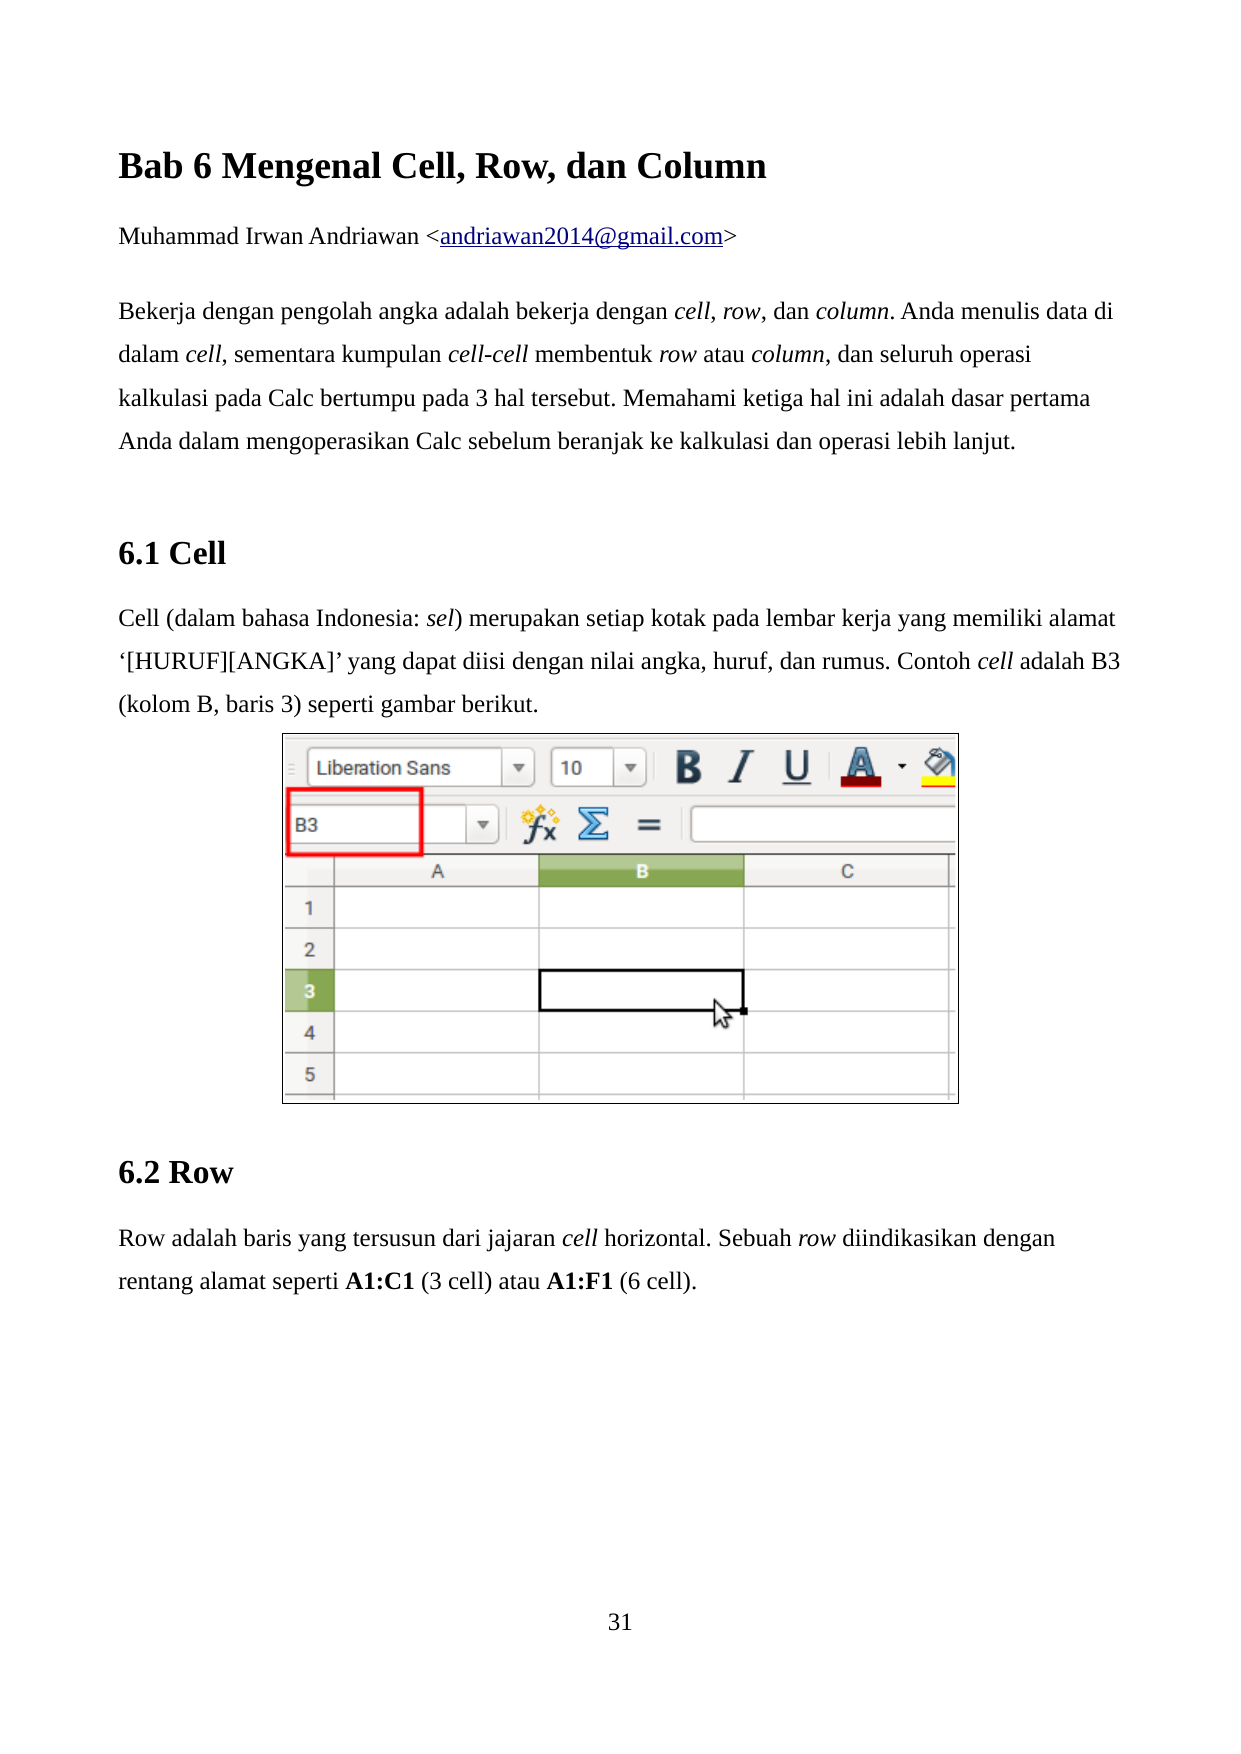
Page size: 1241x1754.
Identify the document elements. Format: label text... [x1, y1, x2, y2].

text Muhammad Irwan Andriawan <andriawan2014@gmail.com> [118, 221, 1122, 250]
subtitle Bab 6 Mengenal Cell, Row, dan Column [118, 143, 1122, 187]
subtitle 6.2 Row [118, 1153, 1122, 1191]
text Cell (dalam bahasa Indonesia: sel) merupakan setiap kotak pada lembar kerja yang memiliki alamat ‘[HURUF][ANGKA]’ yang dapat diisi dengan nilai angka, huruf, dan rumus. Contoh cell adalah B3 (kolom B, baris 3) seperti gambar berikut. [118, 603, 1122, 718]
text Bekerja dengan pengolah angka adalah bekerja dengan cell, row, dan column. Anda menulis data di dalam cell, sementara kumpulan cell-cell membentuk row atau column, dan seluruh operasi kalkulasi pada Calc bertumpu pada 3 hal tersebut. Memahami ketiga hal ini adalah dasar pertama Anda dalam mengoperasikan Calc sebelum beranjak ke kalkulasi dan operasi lebih lanjut. [118, 296, 1122, 454]
text Row adalah baris yang tersusun dari jajaran cell horizontal. Sebuah row diindikasikan dengan rentang alamat seperti A1:C1 (3 cell) atau A1:F1 (6 cell). [118, 1223, 1122, 1295]
subtitle 6.1 Cell [118, 533, 1122, 572]
picture [285, 735, 956, 1100]
